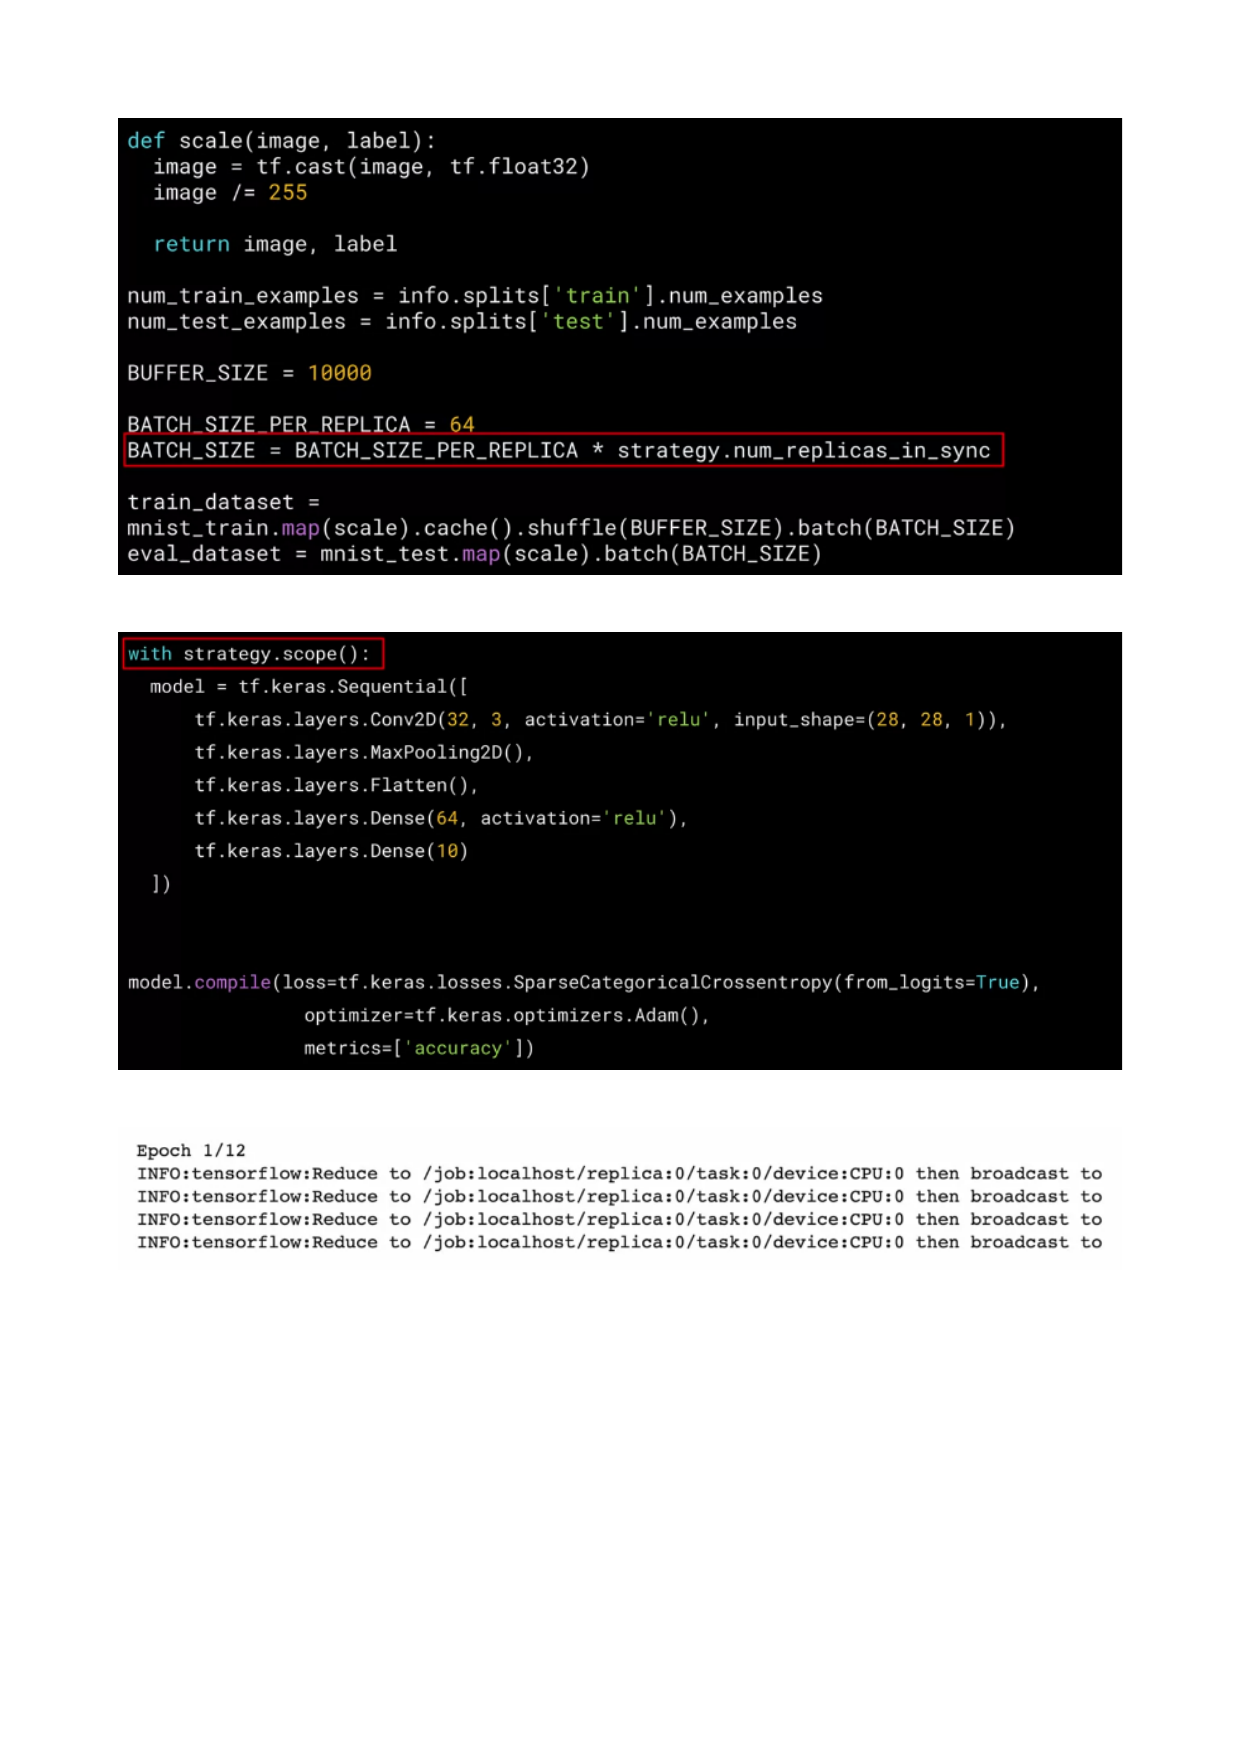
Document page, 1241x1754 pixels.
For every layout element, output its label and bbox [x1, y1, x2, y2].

picture [118, 632, 1123, 1070]
picture [118, 118, 1123, 575]
picture [118, 1127, 1123, 1270]
